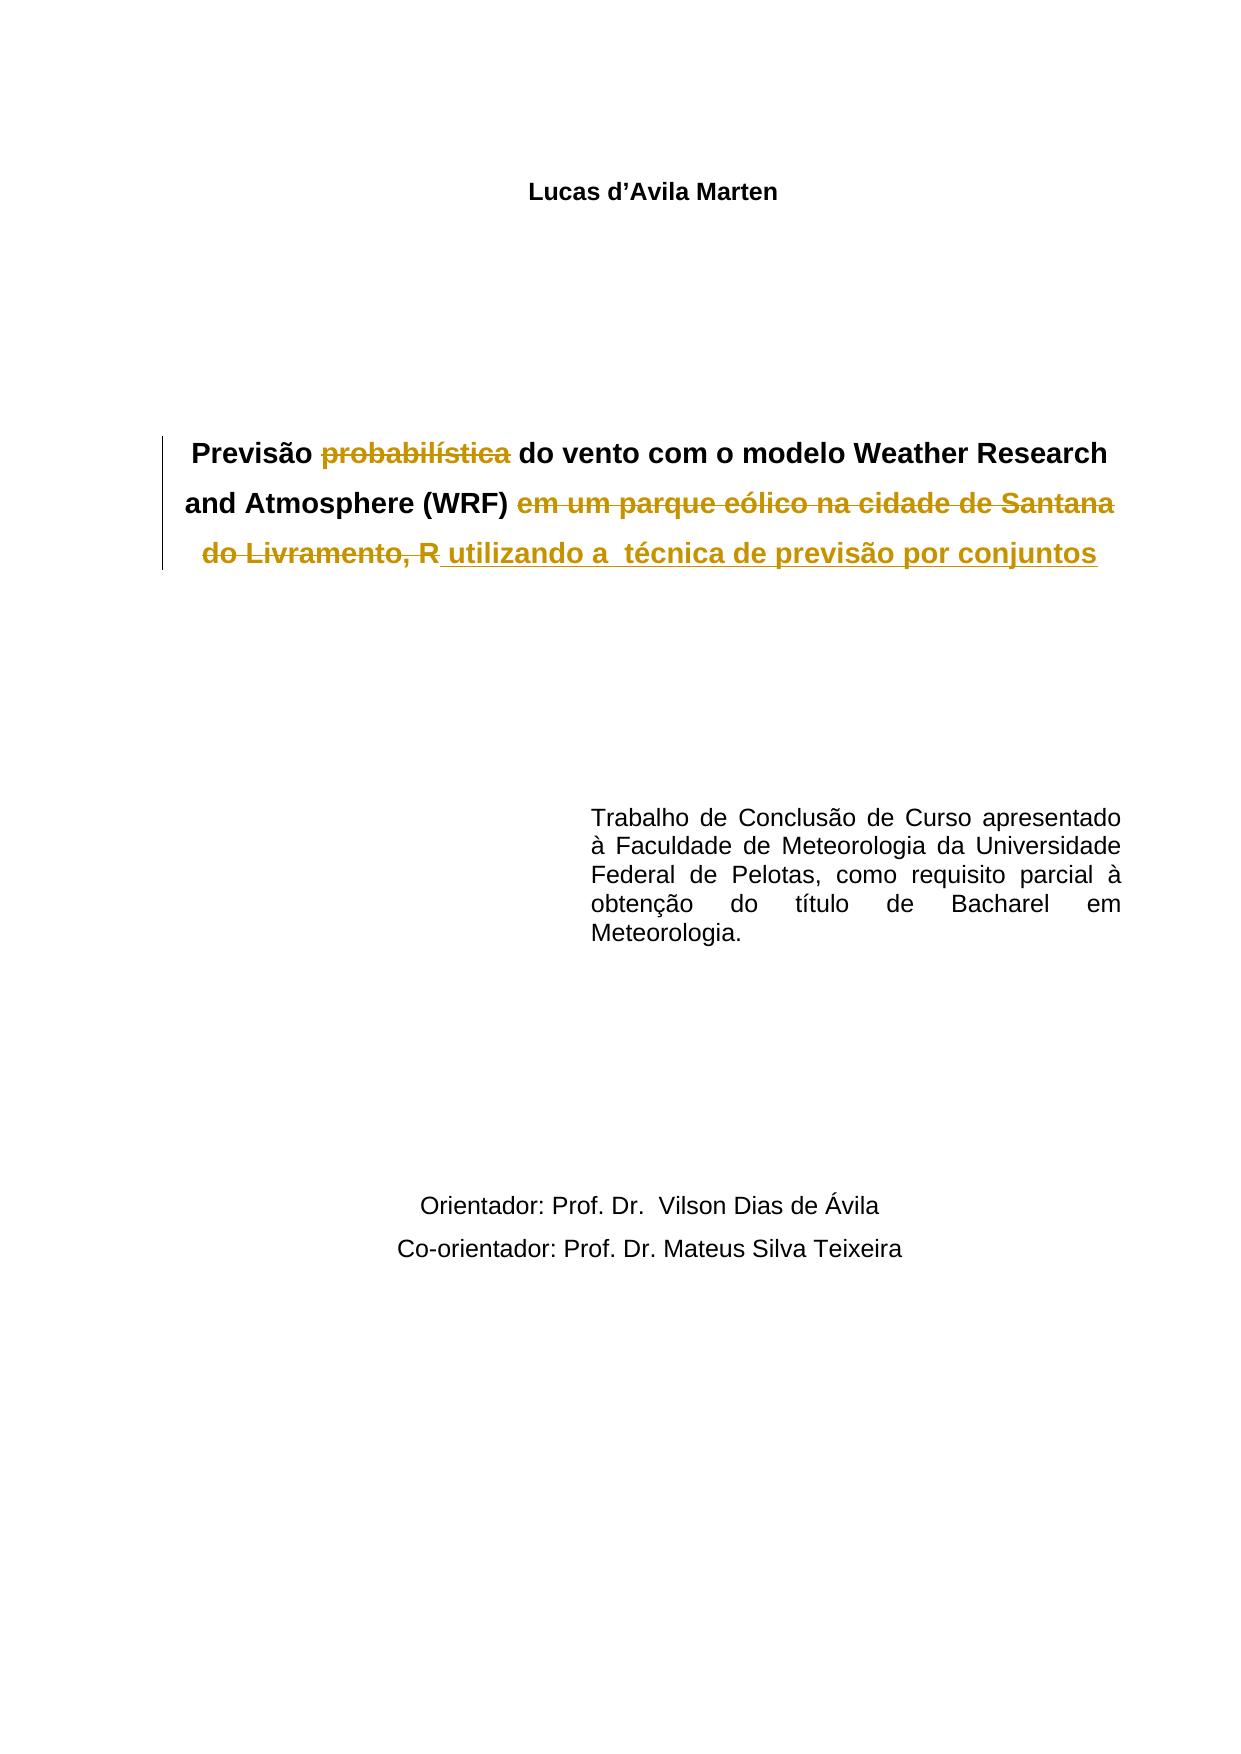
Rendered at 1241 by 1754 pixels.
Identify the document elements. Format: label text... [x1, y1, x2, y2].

text Previsão do vento com o modelo Weather Research and Atmosphere (WRF) utilizando a técnica de previsão por conjuntos [177, 436, 1122, 570]
text Lucas d’Avila Marten [177, 177, 1122, 206]
text Trabalho de Conclusão de Curso apresentado à Faculdade de Meteorologia da Universidade Federal de Pelotas, como requisito parcial à obtenção do título de Bacharel em Meteorologia. [591, 802, 1122, 946]
text Co-orientador: Prof. Dr. Mateus Silva Teixeira [177, 1234, 1122, 1262]
text Orientador: Prof. Dr. Vilson Dias de Ávila [177, 1191, 1122, 1219]
